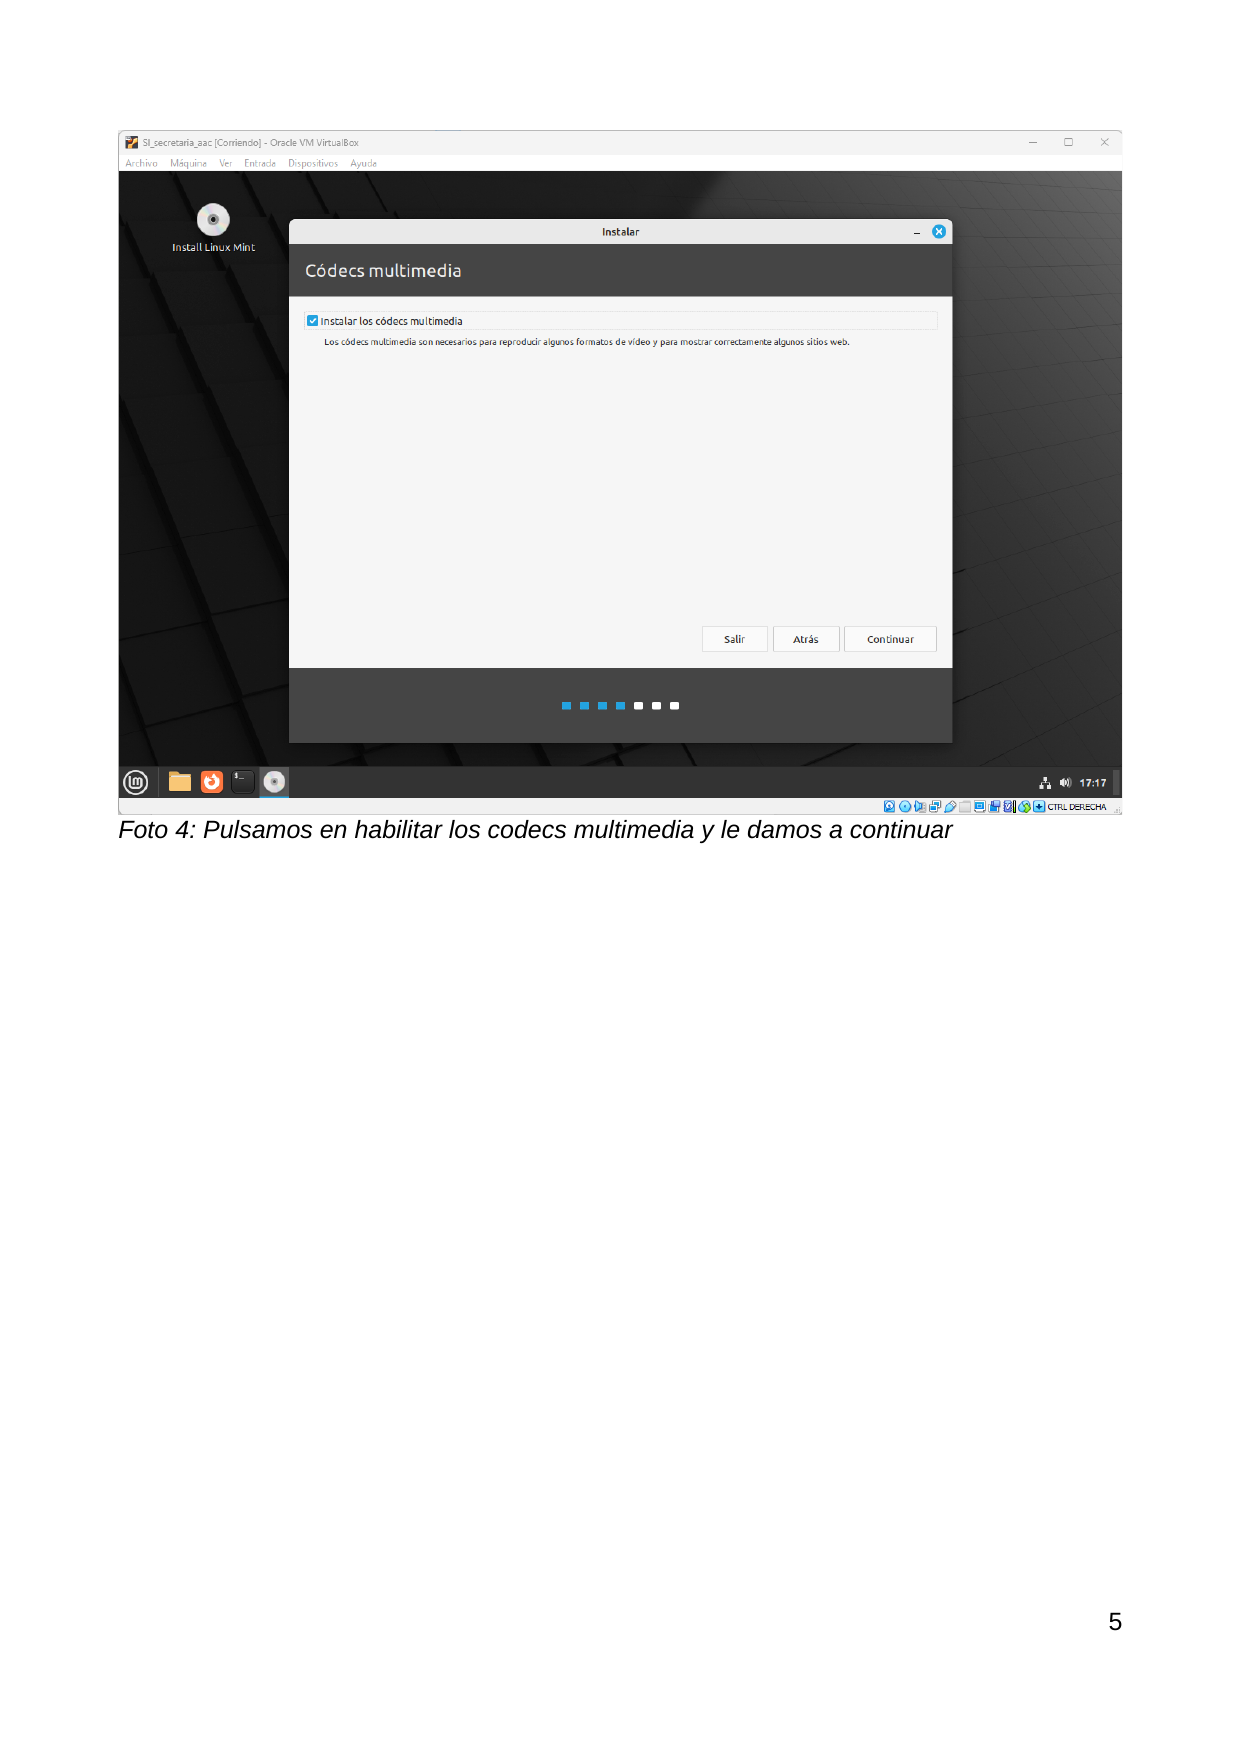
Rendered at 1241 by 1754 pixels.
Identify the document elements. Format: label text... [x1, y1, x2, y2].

text Foto 4: Pulsamos en habilitar los codecs multimedia y le damos a continuar [118, 815, 1122, 844]
picture [118, 130, 1123, 815]
